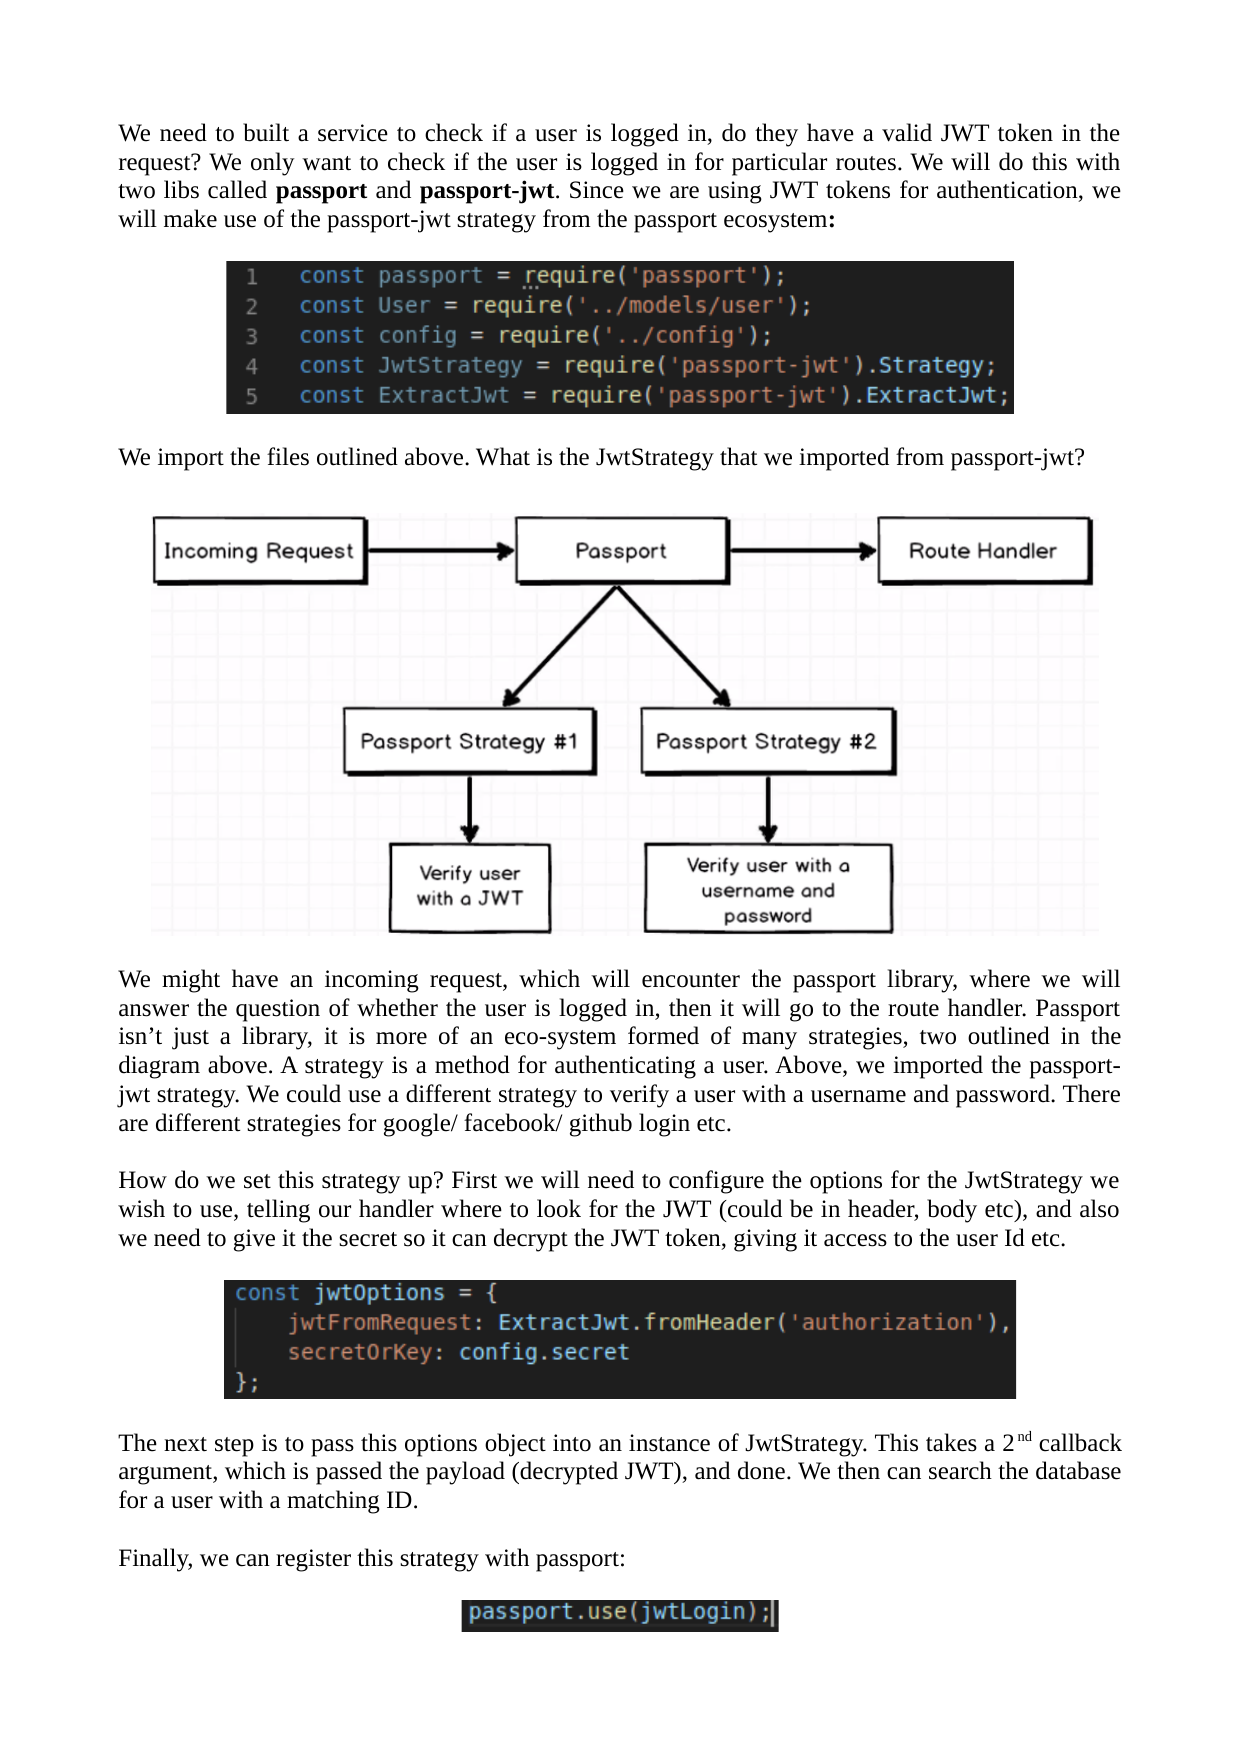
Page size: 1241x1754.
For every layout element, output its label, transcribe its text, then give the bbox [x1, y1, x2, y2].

picture [224, 1280, 1017, 1399]
picture [226, 261, 1014, 414]
text We need to built a service to check if a user is logged in, do they have a valid JWT token in the request? We only want to check if the user is logged in for particular routes. We will do this with two libs called passport and passport-jwt. Since we are using JWT tokens for authentication, we will make use of the passport-jwt strategy from the passport ecosystem: [118, 118, 1122, 233]
text We import the files outlined above. What is the JwtStrategy that we imported from passport-jwt? [118, 442, 1122, 471]
text How do we set this strategy up? First we will need to configure the options for the JwtStrategy we wish to use, telling our handler where to look for the JWT (could be in header, body etc), and also we need to give it the secret so it can decrypt the JWT token, giving it access to the user Id etc. [118, 1165, 1122, 1251]
text We might have an incoming request, which will encounter the passport library, where we will answer the question of whether the user is logged in, then it will go to the route handler. Passport isn’t just a library, it is more of an eco-system formed of many strategies, two outlined in the diagram above. A strategy is a method for authenticating a user. Above, we imported the passport-jwt strategy. We could use a different strategy to verify a user with a username and password. There are different strategies for google/ facebook/ github login etc. [118, 964, 1122, 1136]
picture [151, 513, 1099, 936]
text The next step is to pass this options object into an instance of JwtStrategy. This takes a 2nd callback argument, which is passed the payload (decrypted JWT), and done. We then can search the database for a user with a matching ID. [118, 1428, 1122, 1514]
text Finally, we can register this strategy with passport: [118, 1543, 1122, 1571]
picture [461, 1600, 779, 1632]
